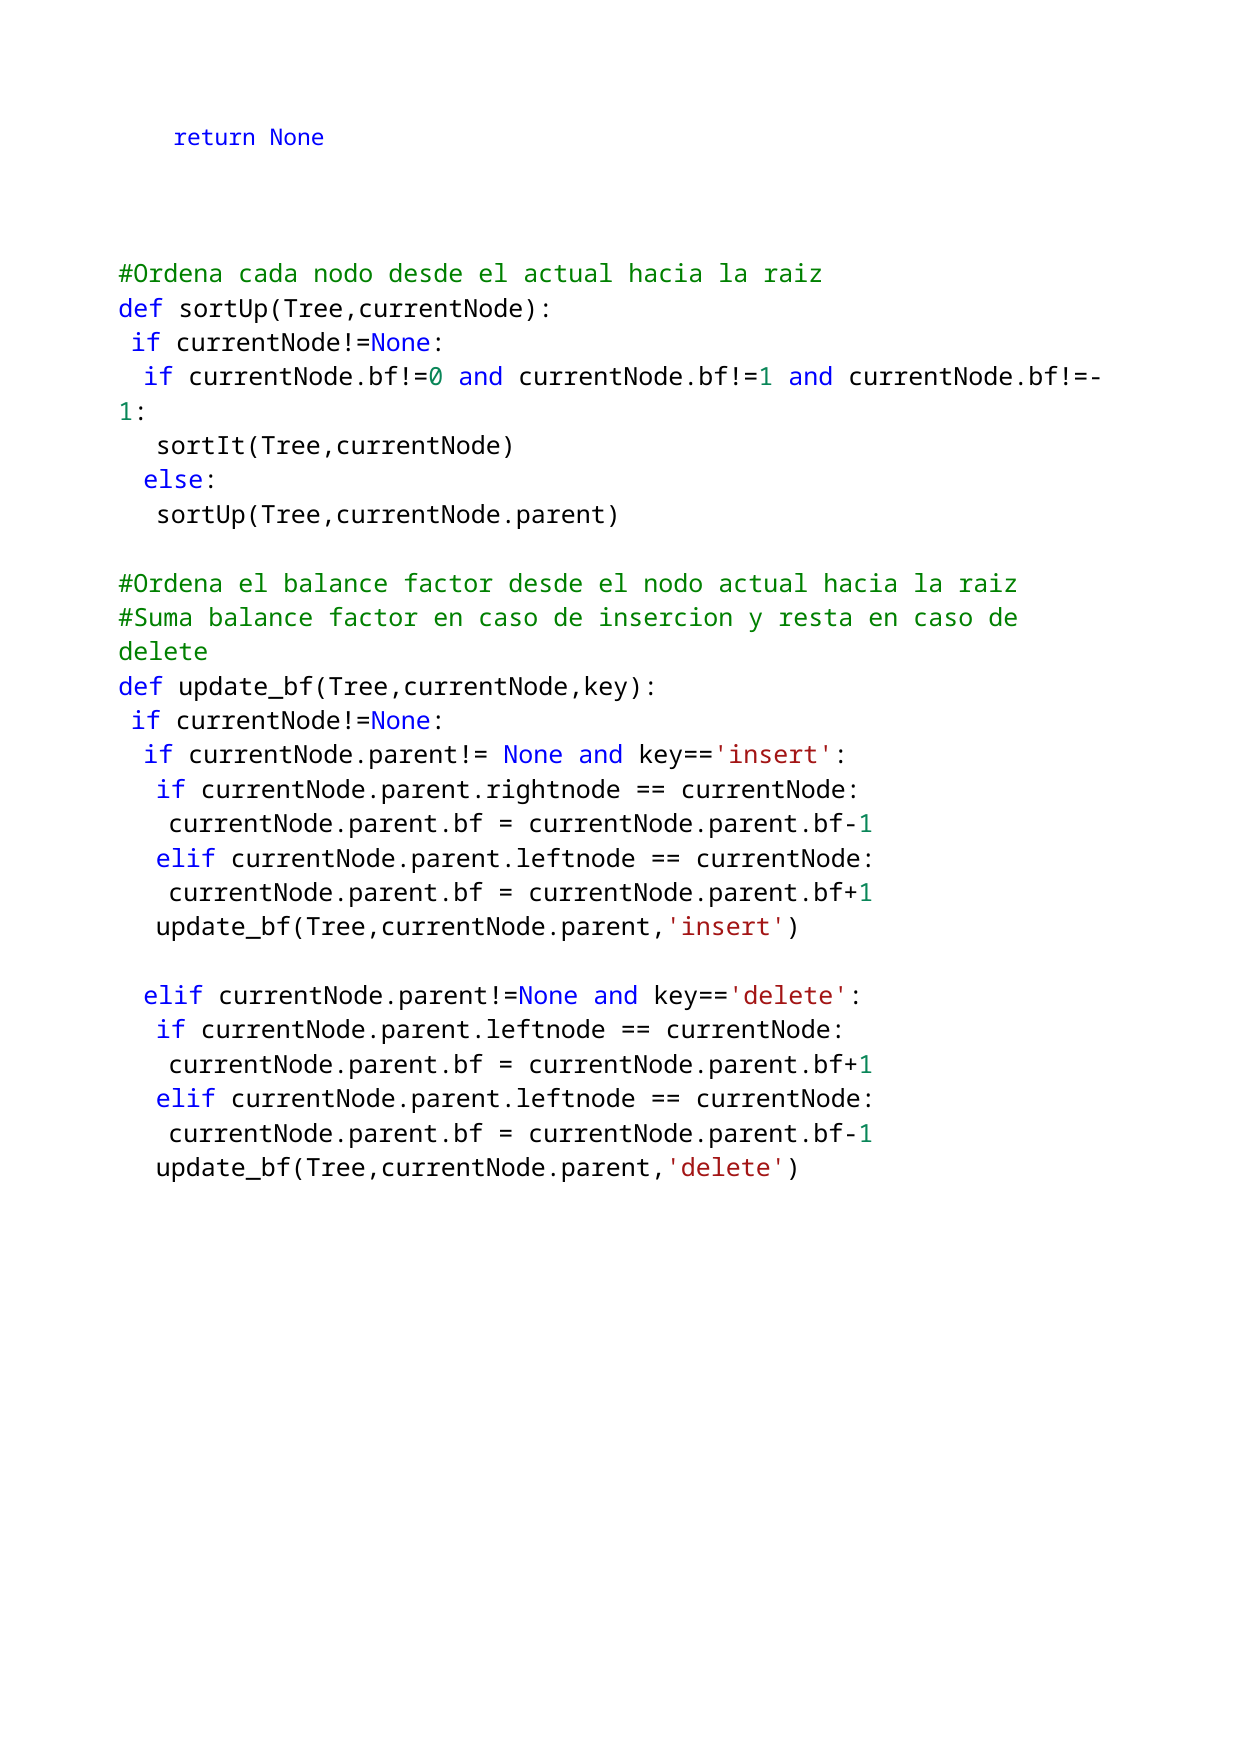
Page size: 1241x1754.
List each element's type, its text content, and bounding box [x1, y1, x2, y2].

text if currentNode.parent.rightnode == currentNode: [118, 771, 1122, 806]
text currentNode.parent.bf = currentNode.parent.bf+1 [118, 874, 1122, 909]
text def update_bf(Tree,currentNode,key): [118, 668, 1122, 702]
text currentNode.parent.bf = currentNode.parent.bf+1 [118, 1046, 1122, 1081]
text if currentNode.parent.leftnode == currentNode: [118, 1012, 1122, 1046]
text #Ordena cada nodo desde el actual hacia la raiz [118, 256, 1122, 290]
text def sortUp(Tree,currentNode): [118, 290, 1122, 324]
text #Ordena el balance factor desde el nodo actual hacia la raiz [118, 565, 1122, 599]
text if currentNode!=None: [118, 324, 1122, 359]
text elif currentNode.parent!=None and key=='delete': [118, 977, 1122, 1012]
text currentNode.parent.bf = currentNode.parent.bf-1 [118, 806, 1122, 840]
text else: [118, 462, 1122, 496]
text return None [118, 118, 1122, 152]
text elif currentNode.parent.leftnode == currentNode: [118, 840, 1122, 874]
text sortIt(Tree,currentNode) [118, 427, 1122, 462]
text if currentNode.bf!=0 and currentNode.bf!=1 and currentNode.bf!=-1: [118, 359, 1122, 427]
text currentNode.parent.bf = currentNode.parent.bf-1 [118, 1115, 1122, 1149]
text sortUp(Tree,currentNode.parent) [118, 496, 1122, 531]
text #Suma balance factor en caso de insercion y resta en caso de delete [118, 599, 1122, 668]
text update_bf(Tree,currentNode.parent,'delete') [118, 1149, 1122, 1184]
text if currentNode!=None: [118, 702, 1122, 737]
text update_bf(Tree,currentNode.parent,'insert') [118, 909, 1122, 943]
text elif currentNode.parent.leftnode == currentNode: [118, 1081, 1122, 1115]
text if currentNode.parent!= None and key=='insert': [118, 737, 1122, 771]
